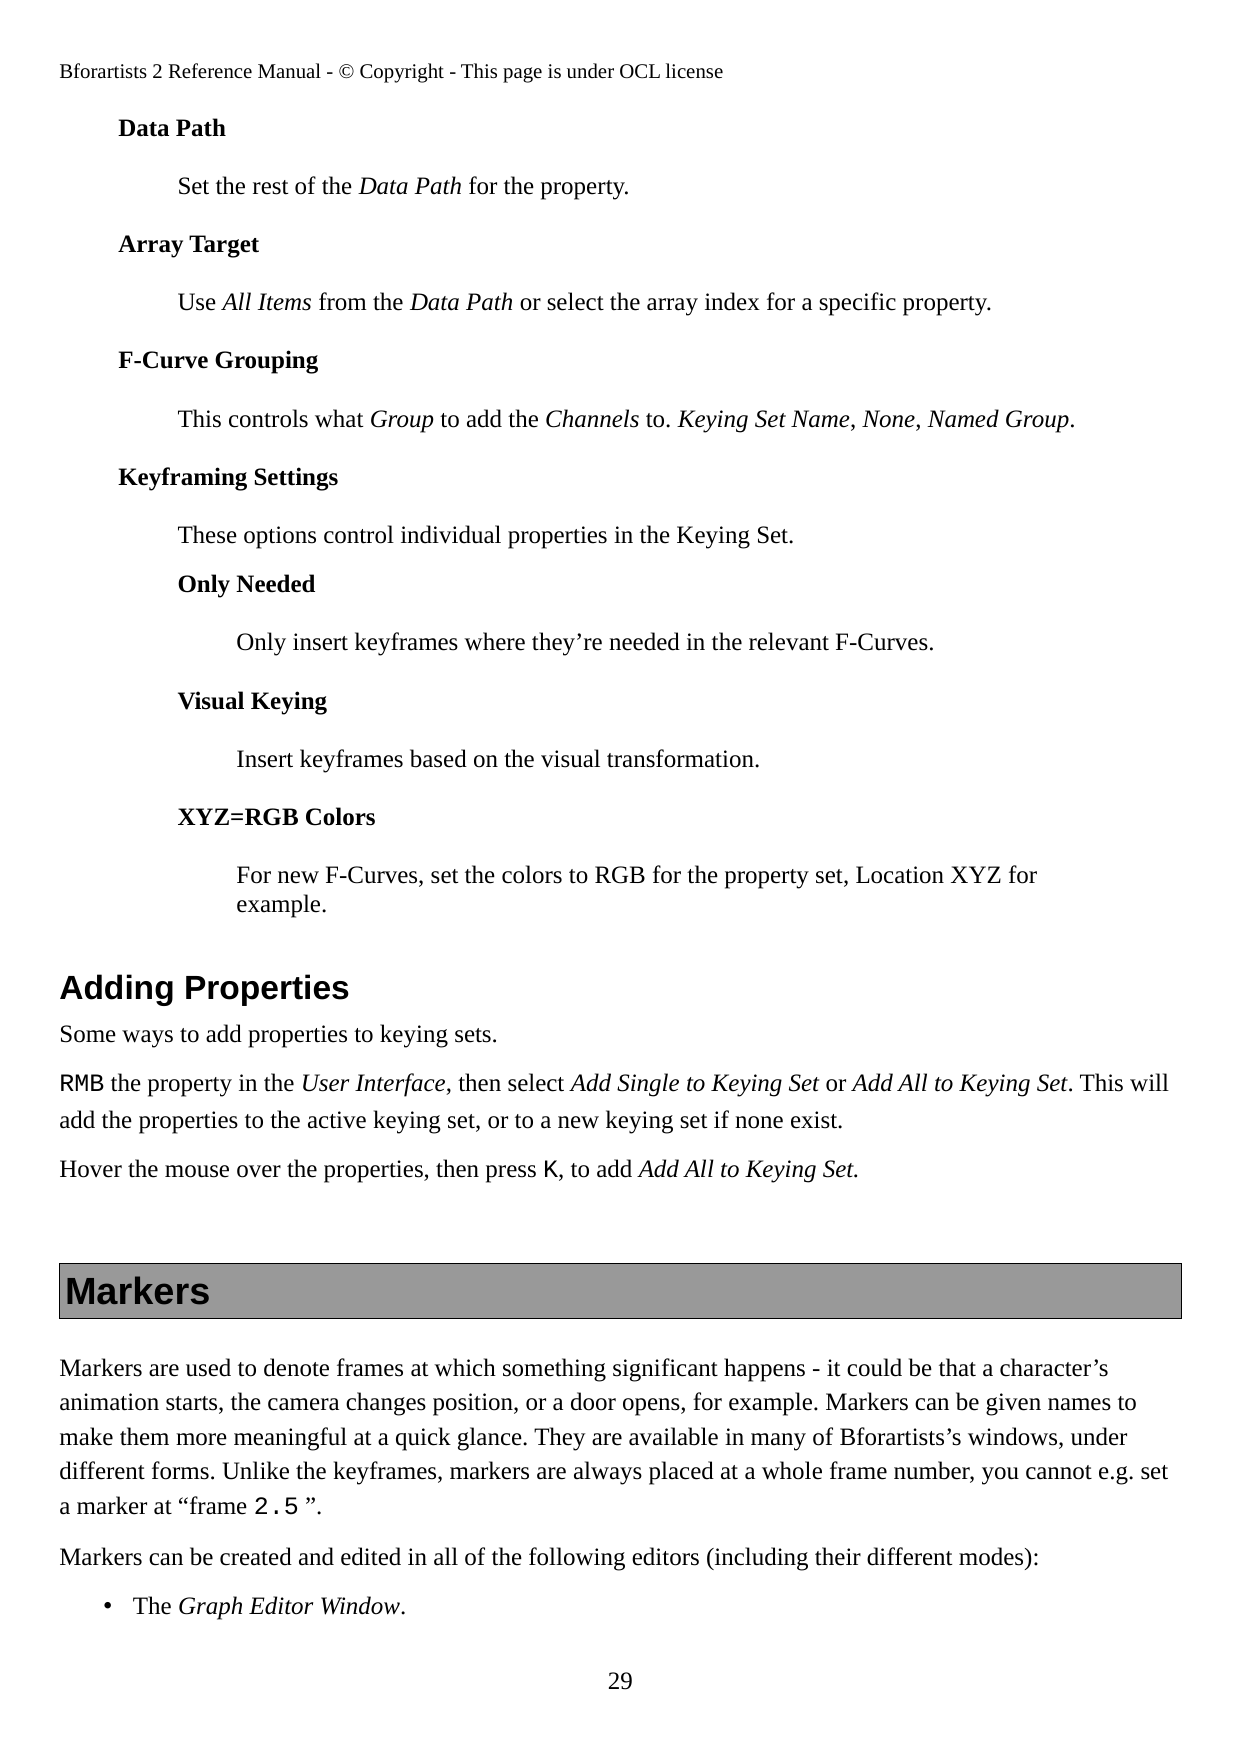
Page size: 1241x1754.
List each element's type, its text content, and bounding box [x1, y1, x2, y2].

text Some ways to add properties to keying sets. [59, 1019, 1181, 1048]
text Markers are used to denote frames at which something significant happens - it could be that a character’s animation starts, the camera changes position, or a door opens, for example. Markers can be given names to make them more meaningful at a quick glance. They are available in many of Bforartists’s windows, under different forms. Unlike the keyframes, markers are always placed at a whole frame number, you cannot e.g. set a marker at “frame 2.5 ”. [59, 1353, 1181, 1522]
text Hover the mouse over the properties, then press K, to add Add All to Keying Set. [59, 1154, 1181, 1185]
list Insert keyframes based on the visual transformation. [236, 744, 1122, 773]
subtitle Visual Keying [177, 686, 1122, 714]
subtitle Only Needed [177, 569, 1122, 598]
list This controls what Group to add the Channels to. Keying Set Name, None, Named Group. [177, 404, 1122, 432]
list For new F-Curves, set the colors to RGB for the property set, Location XYZ for example. [236, 860, 1122, 918]
table_header Markers [60, 1264, 1181, 1318]
list The Graph Editor Window. [103, 1591, 1181, 1620]
subtitle XYZ=RGB Colors [177, 802, 1122, 831]
list Use All Items from the Data Path or select the array index for a specific property. [177, 287, 1122, 316]
text These options control individual properties in the Keying Set. [177, 520, 1122, 549]
subtitle Adding Properties [59, 968, 1181, 1007]
subtitle Keyframing Settings [118, 462, 1122, 491]
list Only insert keyframes where they’re needed in the relevant F-Curves. [236, 627, 1122, 656]
text RMB the property in the User Interface, then select Add Single to Keying Set or Add All to Keying Set. This will add the properties to the active keying set, or to a new keying set if none exist. [59, 1068, 1181, 1134]
subtitle Data Path [118, 113, 1122, 141]
subtitle Array Target [118, 229, 1122, 258]
list Set the rest of the Data Path for the property. [177, 171, 1122, 199]
text Markers can be created and edited in all of the following editors (including their different modes): [59, 1542, 1181, 1571]
subtitle F-Curve Grouping [118, 346, 1122, 374]
